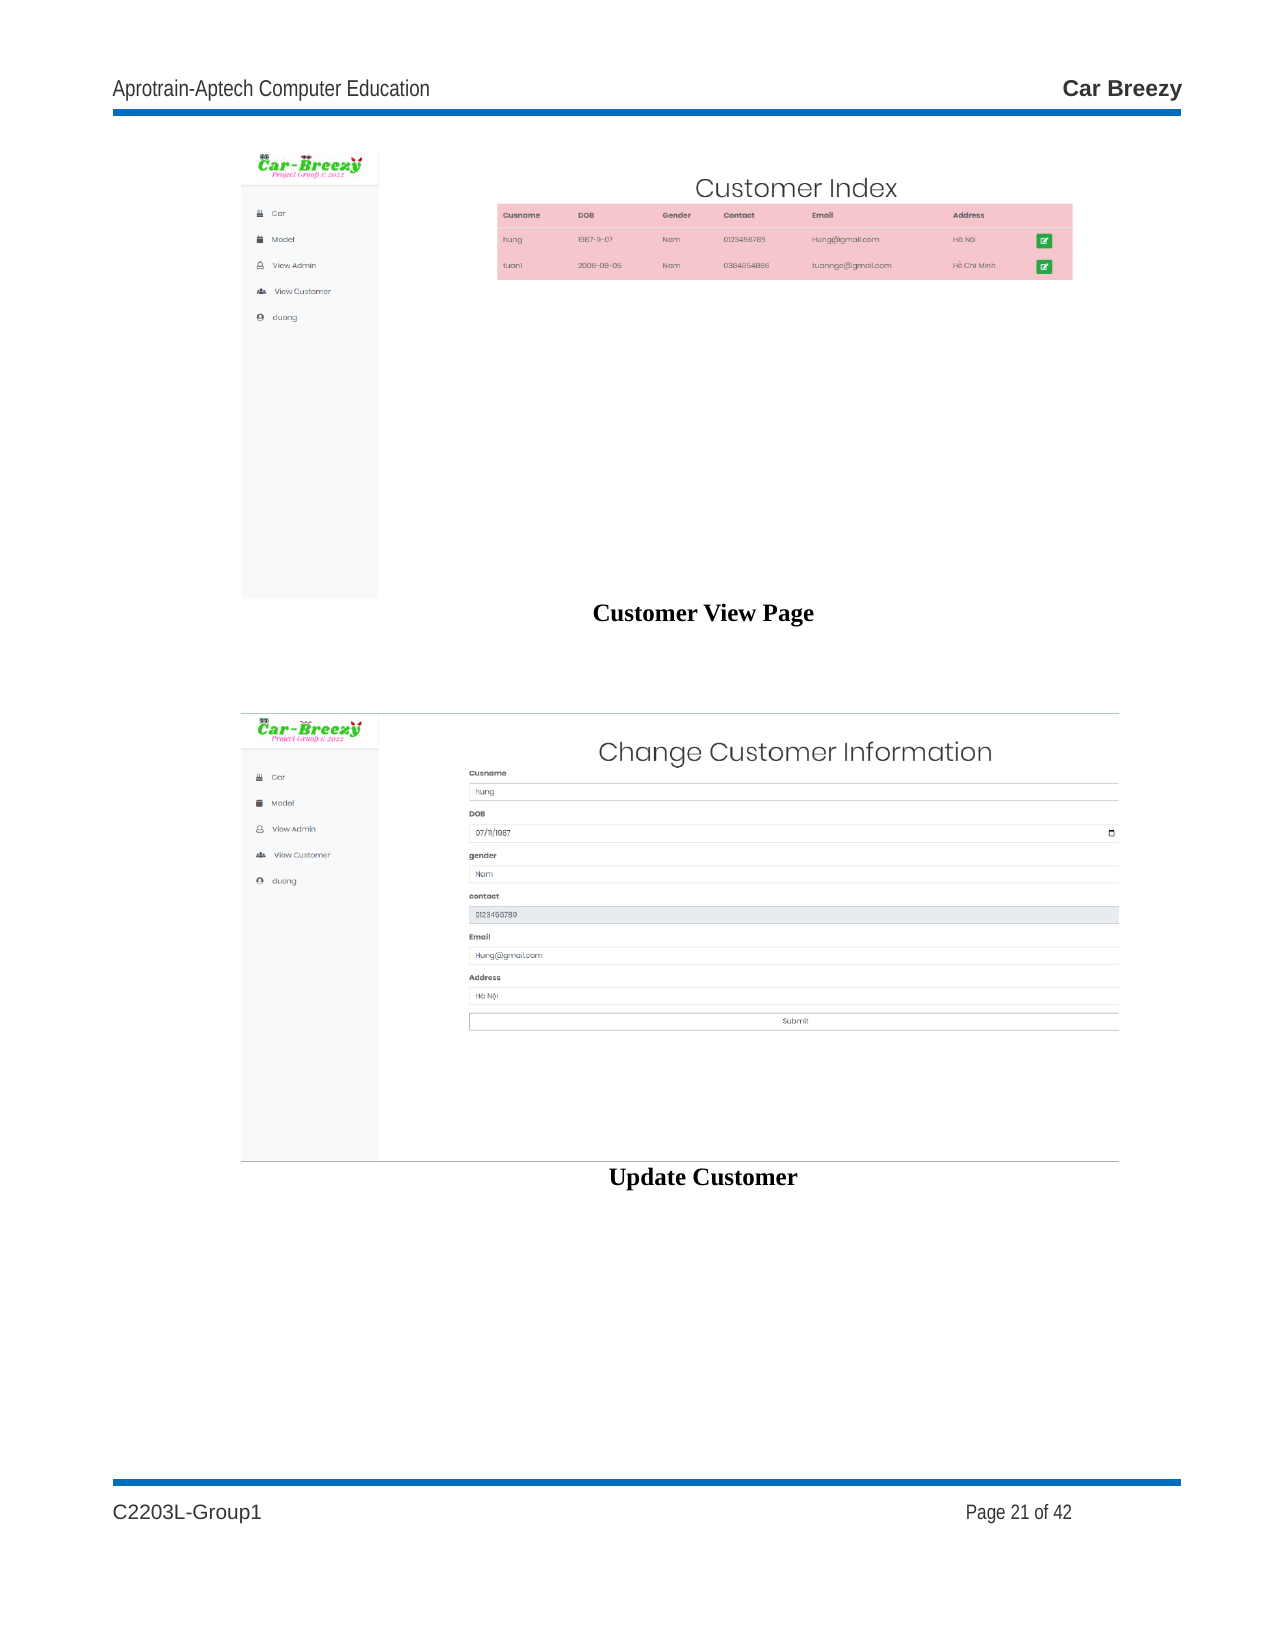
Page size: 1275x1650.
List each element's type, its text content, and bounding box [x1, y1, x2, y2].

text Customer View Page [284, 599, 1106, 627]
text Update Customer [284, 1162, 1106, 1191]
